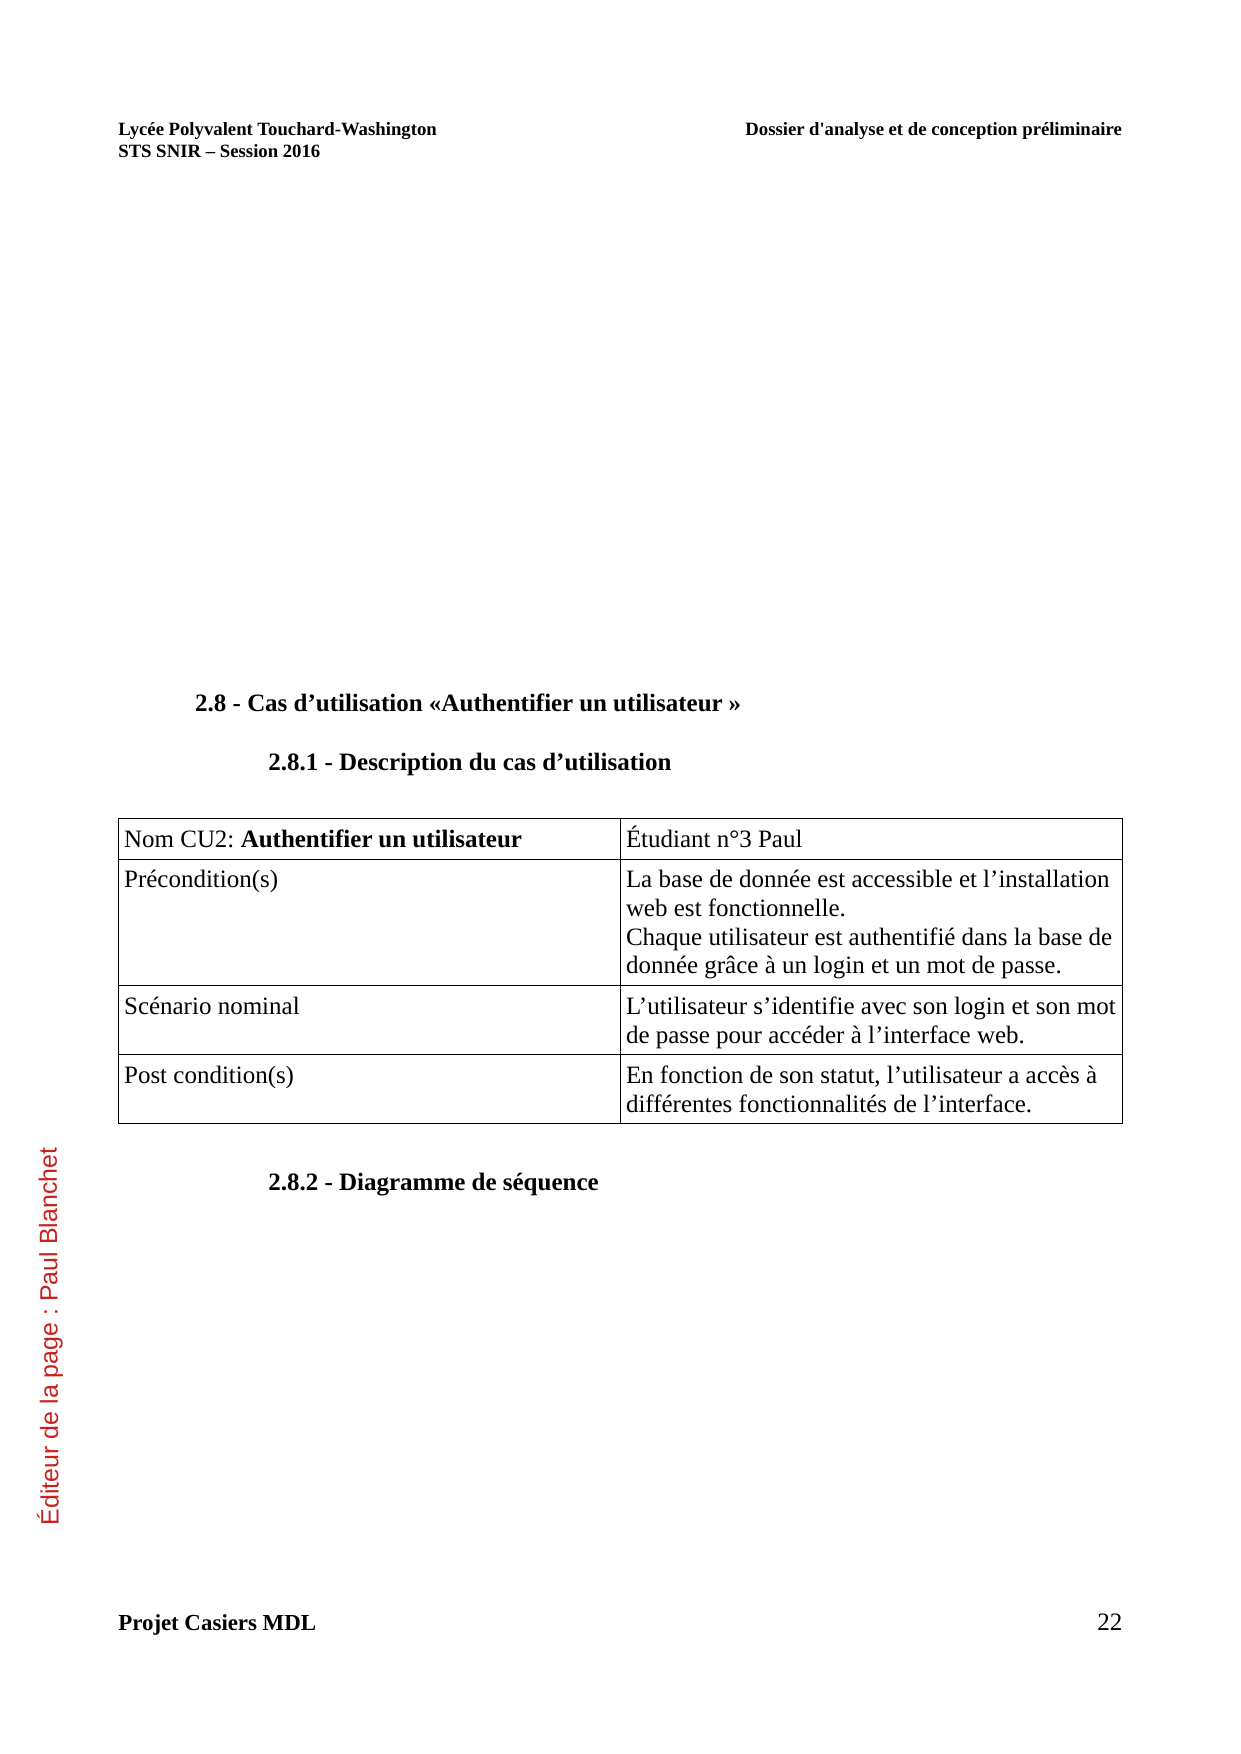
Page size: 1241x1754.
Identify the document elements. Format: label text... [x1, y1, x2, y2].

table_cell Précondition(s) [119, 860, 620, 985]
table_cell En fonction de son statut, l’utilisateur a accès à différentes fonctionnalités de l’interface. [621, 1055, 1122, 1123]
table_header Nom CU2: Authentifier un utilisateur [119, 819, 620, 858]
table_cell Post condition(s) [119, 1055, 620, 1123]
subtitle 2.8.2 - Diagramme de séquence [118, 1167, 1122, 1195]
table_header Étudiant n°3 Paul [621, 819, 1122, 858]
table_cell La base de donnée est accessible et l’installation web est fonctionnelle. Chaque utilisateur est authentifié dans la base de donnée grâce à un login et un mot de passe. [621, 860, 1122, 985]
table_cell L’utilisateur s’identifie avec son login et son mot de passe pour accéder à l’interface web. [621, 986, 1122, 1054]
subtitle 2.8 - Cas d’utilisation «Authentifier un utilisateur » [195, 688, 1122, 716]
subtitle 2.8.1 - Description du cas d’utilisation [118, 743, 1122, 777]
table_cell Scénario nominal [119, 986, 620, 1054]
